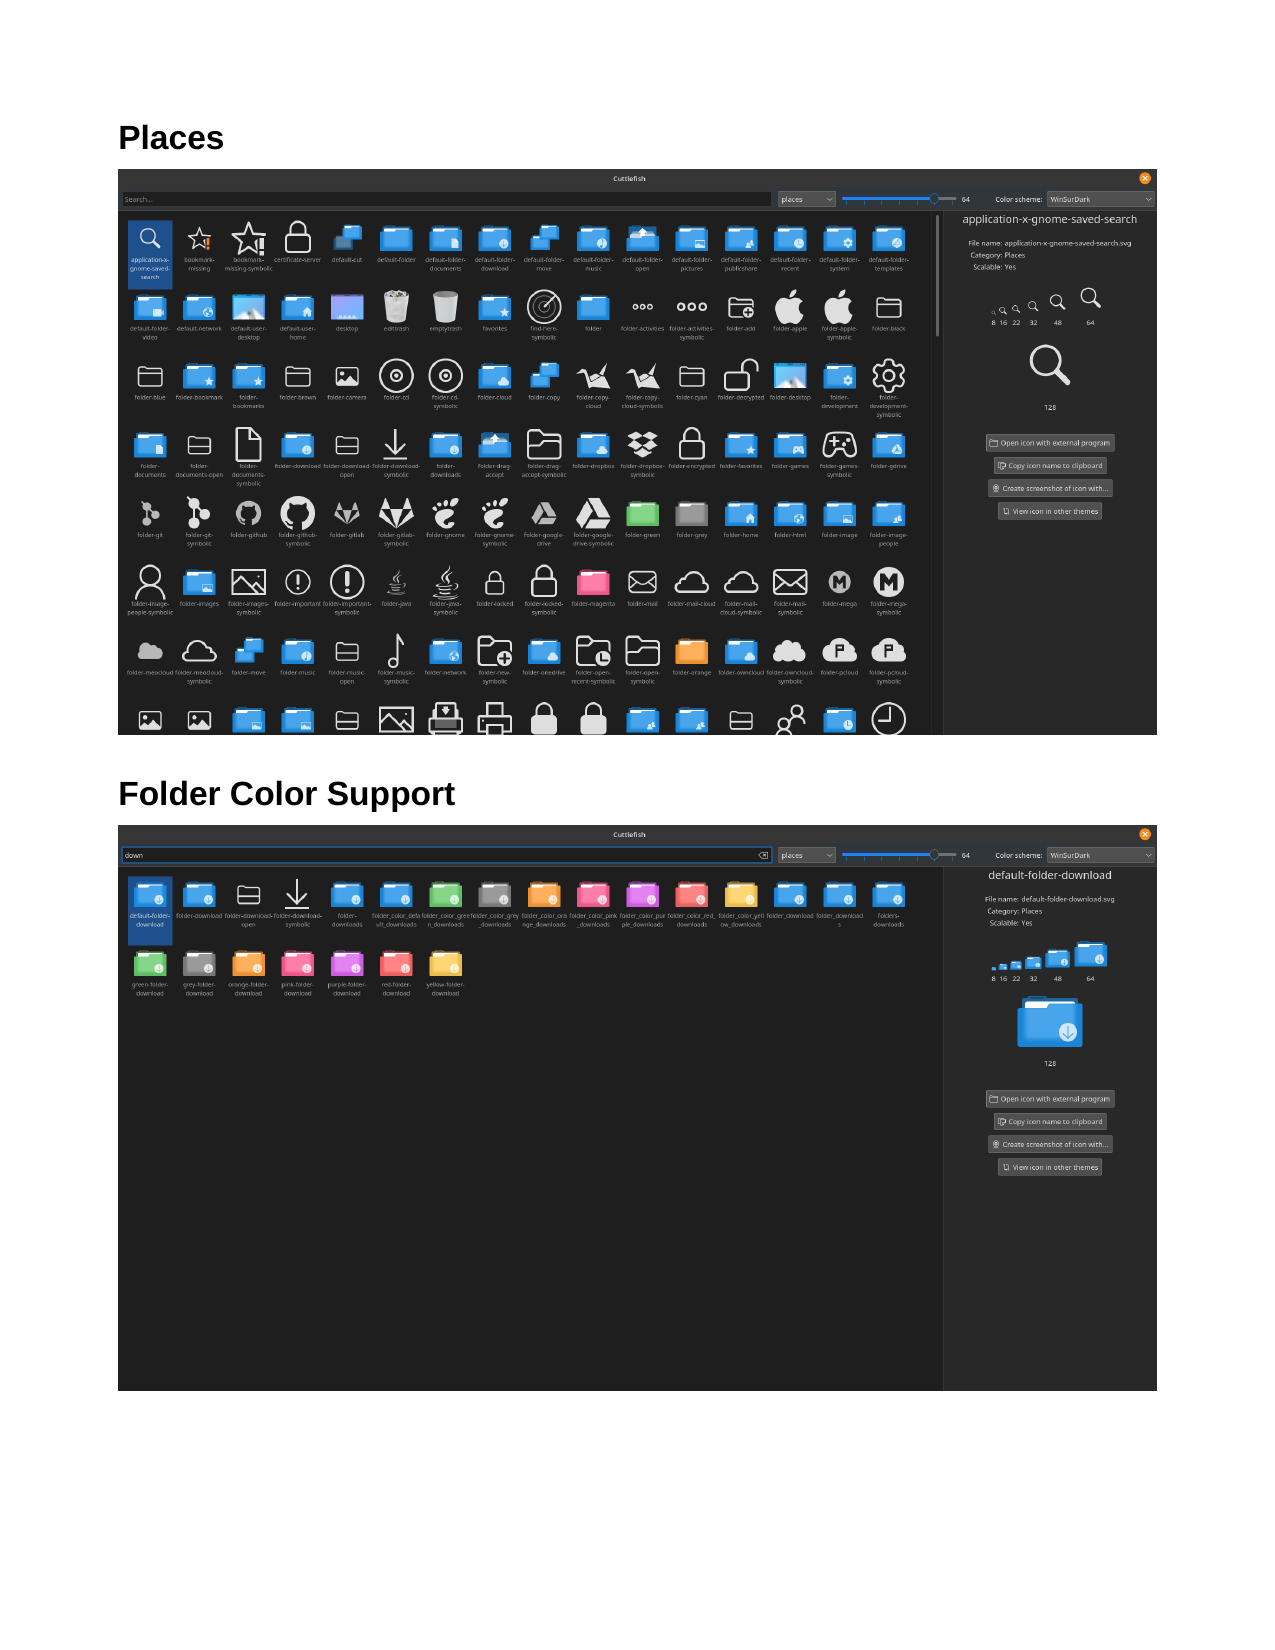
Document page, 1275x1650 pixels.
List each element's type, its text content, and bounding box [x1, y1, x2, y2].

picture [118, 825, 1157, 1391]
subtitle Places [118, 118, 1157, 157]
subtitle Folder Color Support [118, 774, 1157, 813]
picture [118, 169, 1157, 735]
